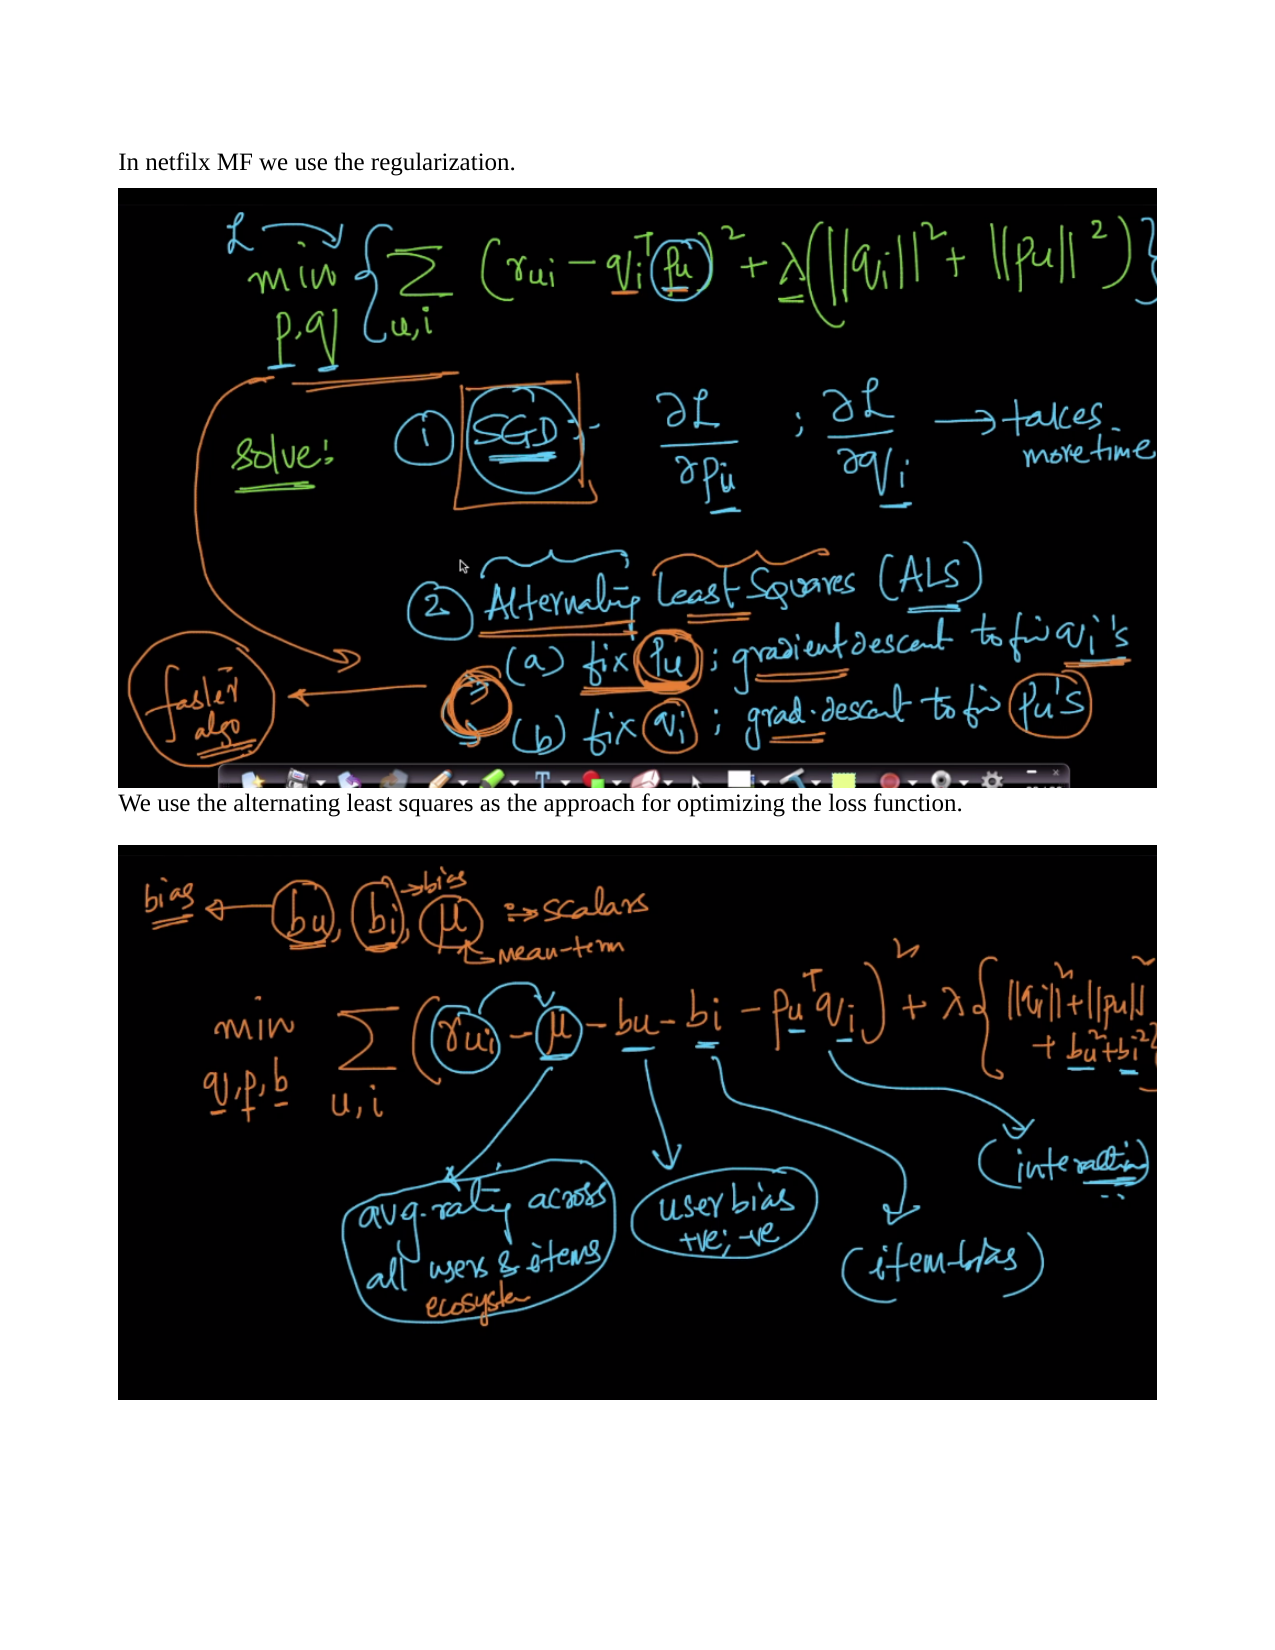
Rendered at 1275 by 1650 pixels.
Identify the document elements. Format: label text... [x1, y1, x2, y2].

picture [118, 845, 1157, 1400]
text We use the alternating least squares as the approach for optimizing the loss function. [118, 788, 1157, 816]
picture [118, 188, 1157, 788]
text In netfilx MF we use the regularization. [118, 147, 1157, 176]
text [118, 176, 1157, 188]
